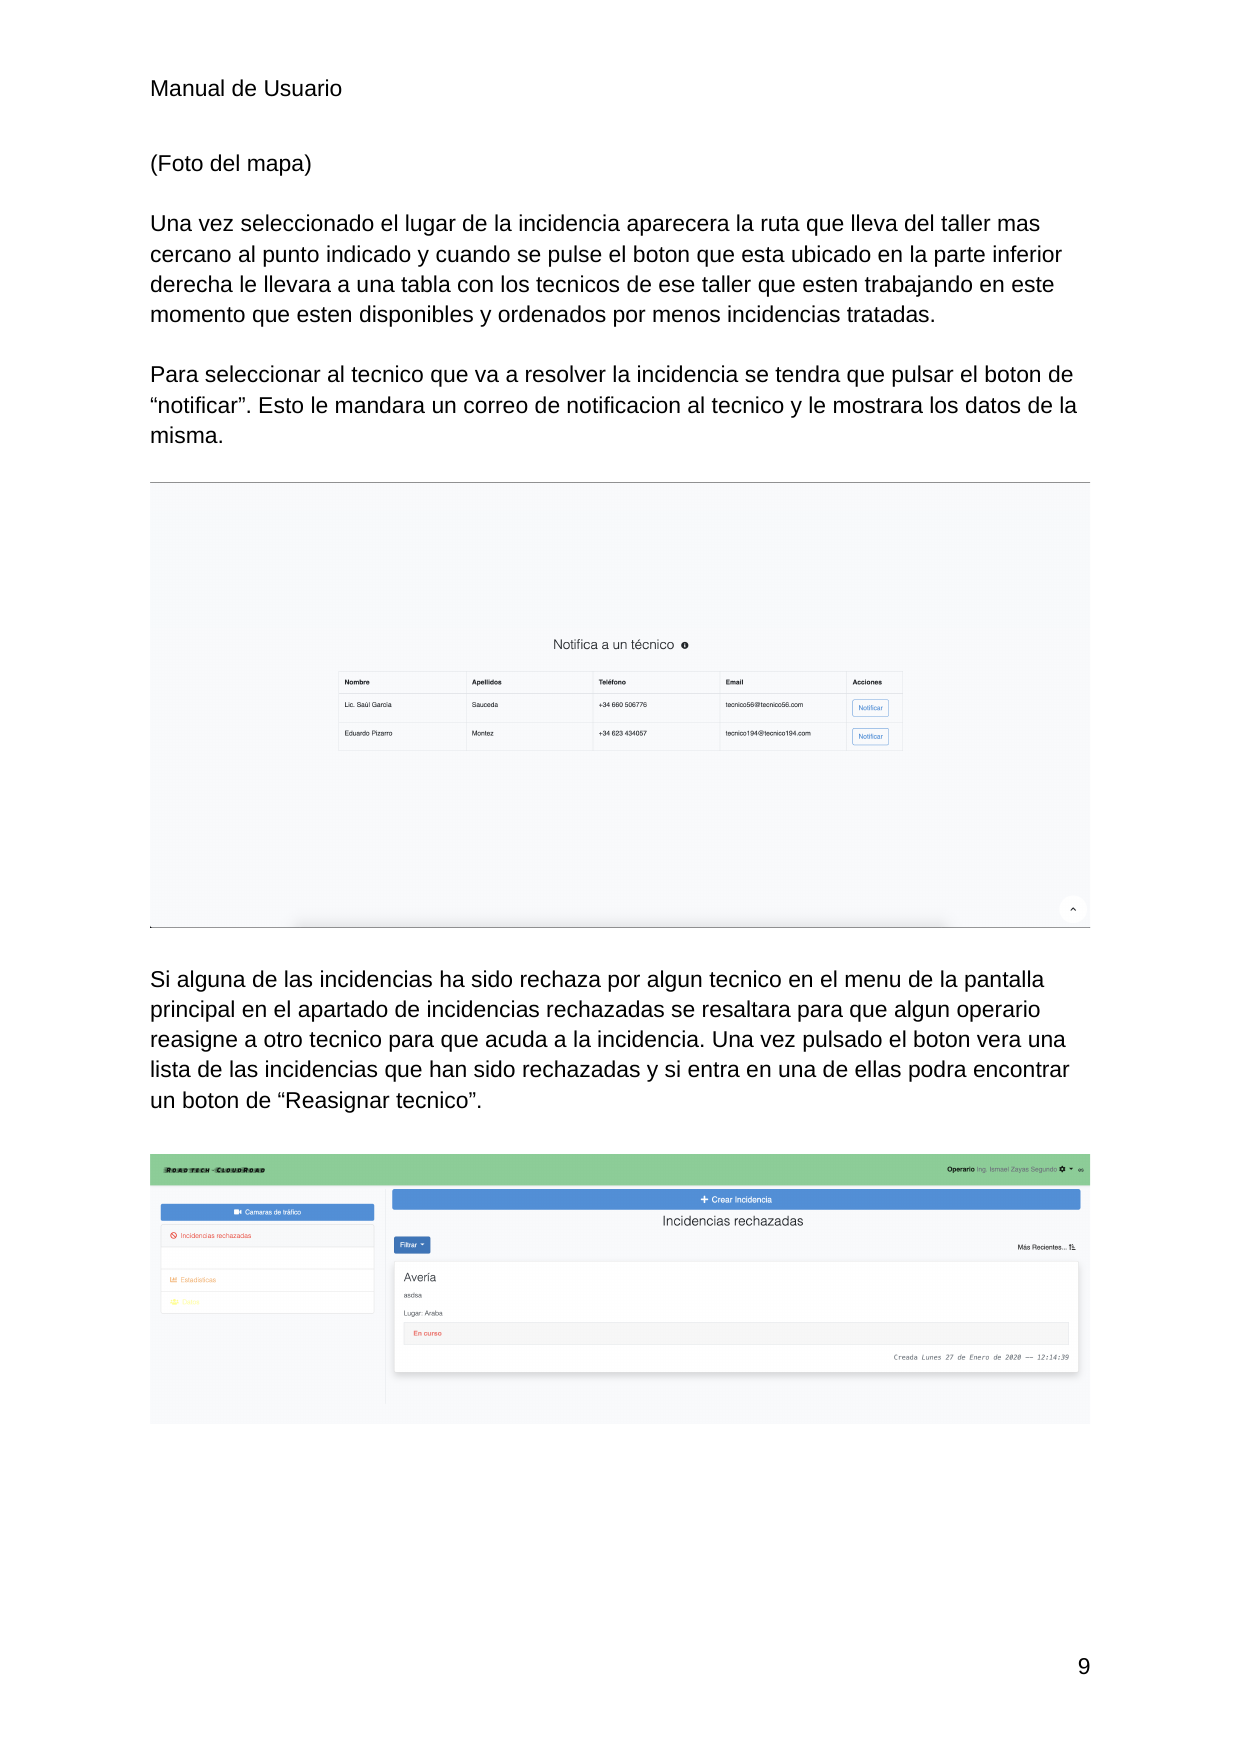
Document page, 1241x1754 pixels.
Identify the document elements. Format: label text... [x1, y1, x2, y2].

text Si alguna de las incidencias ha sido rechaza por algun tecnico en el menu de la pantalla principal en el apartado de incidencias rechazadas se resaltara para que algun operario reasigne a otro tecnico para que acuda a la incidencia. Una vez pulsado el boton vera una lista de las incidencias que han sido rechazadas y si entra en una de ellas podra encontrar un boton de “Reasignar tecnico”. [150, 966, 1090, 1113]
picture [150, 482, 1091, 928]
text Una vez seleccionado el lugar de la incidencia aparecera la ruta que lleva del taller mas cercano al punto indicado y cuando se pulse el boton que esta ubicado en la parte inferior derecha le llevara a una tabla con los tecnicos de ese taller que esten trabajando en este momento que esten disponibles y ordenados por menos incidencias tratadas. [150, 210, 1090, 327]
picture [150, 1154, 1091, 1424]
text Para seleccionar al tecnico que va a resolver la incidencia se tendra que pulsar el boton de “notificar”. Esto le mandara un correo de notificacion al tecnico y le mostrara los datos de la misma. [150, 361, 1090, 448]
text (Foto del mapa) [150, 150, 1090, 176]
